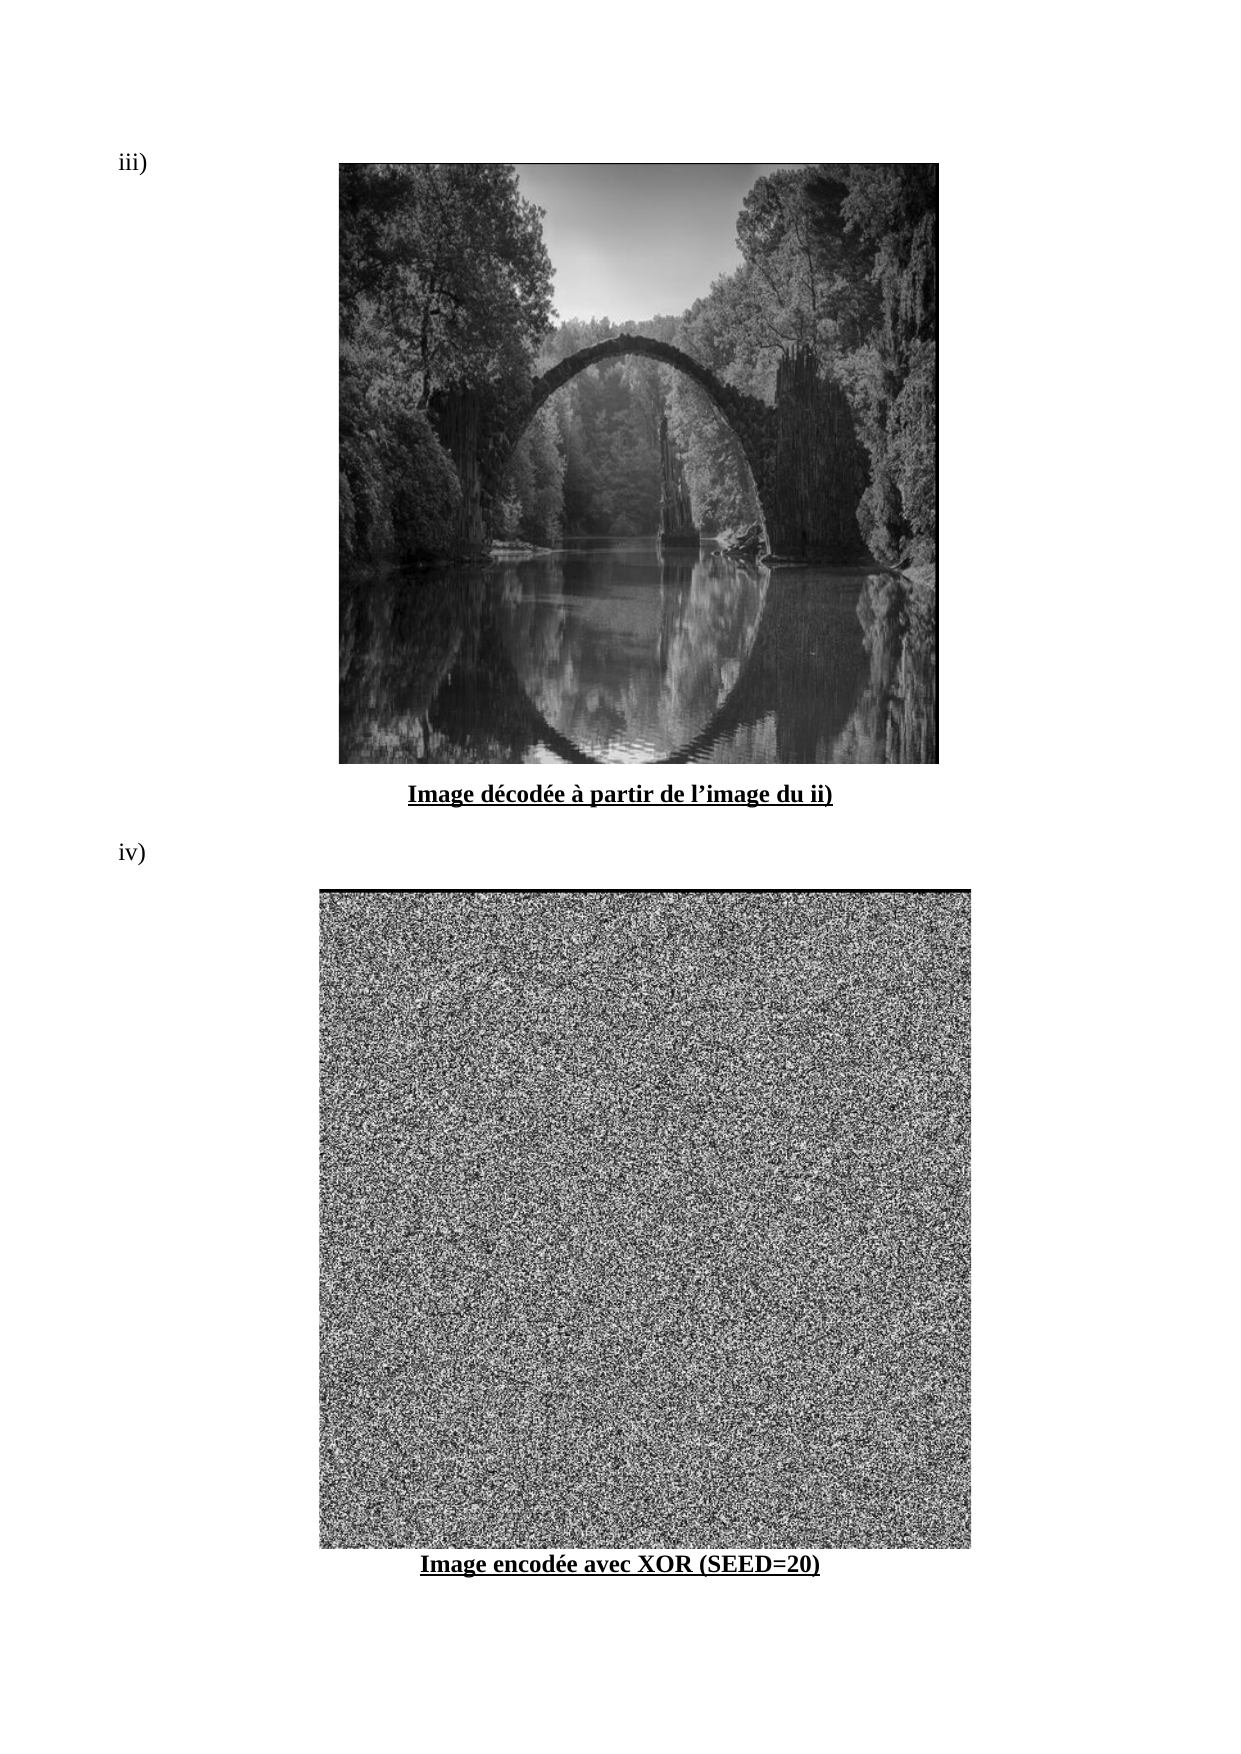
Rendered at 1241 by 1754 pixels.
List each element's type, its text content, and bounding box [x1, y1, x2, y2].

text Image décodée à partir de l’image du ii) [118, 779, 1122, 808]
text Image encodée avec XOR (SEED=20) [118, 866, 1122, 1578]
picture [338, 163, 939, 764]
text iv) [118, 837, 1122, 866]
text iii) [118, 147, 1122, 176]
picture [319, 889, 972, 1549]
